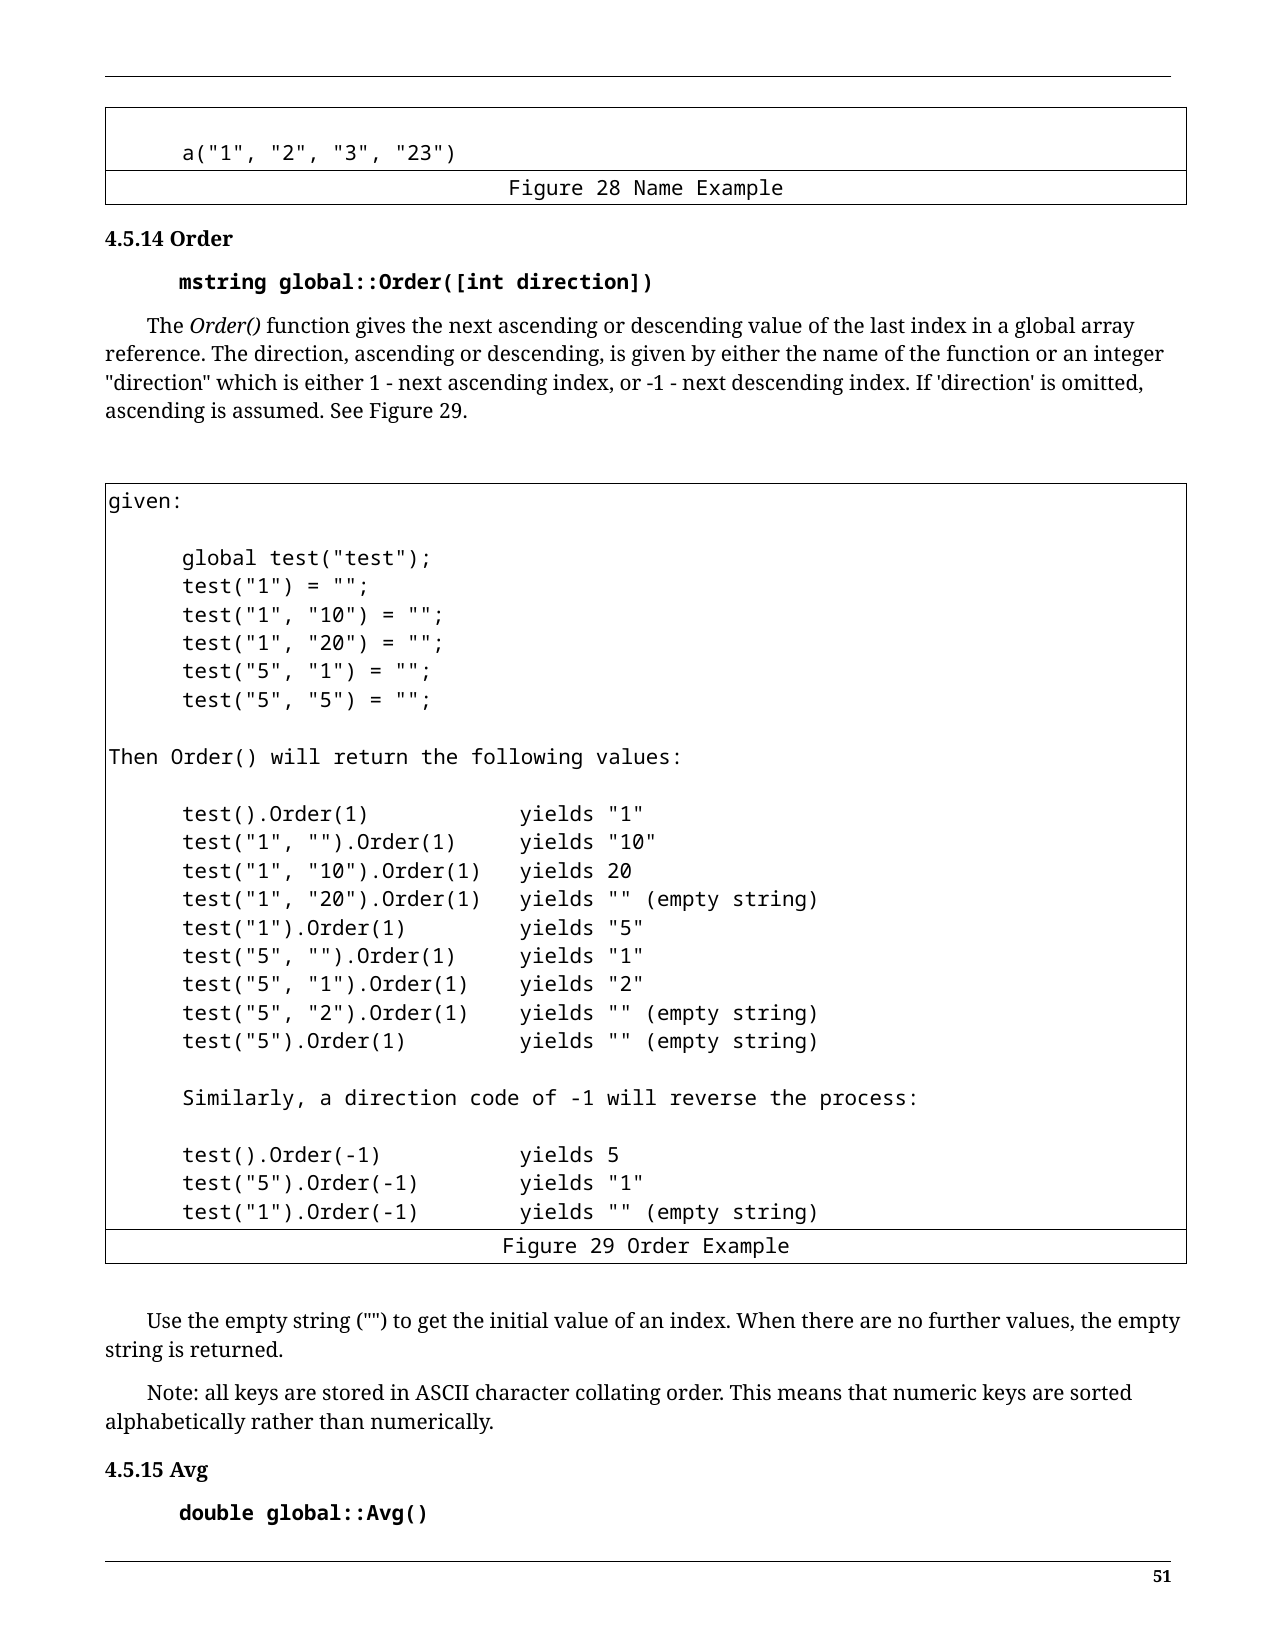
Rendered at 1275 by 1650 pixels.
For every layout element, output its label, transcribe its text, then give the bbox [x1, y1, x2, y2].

text The Order() function gives the next ascending or descending value of the last index in a global array reference. The direction, ascending or descending, is given by either the name of the function or an integer "direction" which is either 1 - next ascending index, or -1 - next descending index. If 'direction' is omitted, ascending is assumed. See Figure 29. [105, 311, 1186, 424]
text mstring global::Order([int direction]) [179, 267, 1186, 296]
text Note: all keys are stored in ASCII character collating order. This means that numeric keys are sorted alphabetically rather than numerically. [105, 1378, 1186, 1435]
text double global::Avg() [179, 1498, 1186, 1527]
text Use the empty string ("") to get the initial value of an index. When there are no further values, the empty string is returned. [105, 1307, 1186, 1363]
subtitle Order [105, 224, 1186, 252]
table_cell Figure 28 Name Example [106, 171, 1186, 204]
subtitle Avg [105, 1455, 1186, 1483]
table_header given: global test("test"); test("1") = ""; test("1", "10") = ""; test("1", "20") = ""; test("5", "1") = ""; test("5", "5") = ""; Then Order() will return the following values: test().Order(1) yields "1" test("1", "").Order(1) yields "10" test("1", "10").Order(1) yields 20 test("1", "20").Order(1) yields "" (empty string) test("1").Order(1) yields "5" test("5", "").Order(1) yields "1" test("5", "1").Order(1) yields "2" test("5", "2").Order(1) yields "" (empty string) test("5").Order(1) yields "" (empty string) Similarly, a direction code of -1 will reverse the process: test().Order(-1) yields 5 test("5").Order(-1) yields "1" test("1").Order(-1) yields "" (empty string) [106, 484, 1186, 1228]
table_header a("1", "2", "3", "23") [106, 108, 1186, 170]
table_cell Figure 29 Order Example [106, 1230, 1186, 1263]
